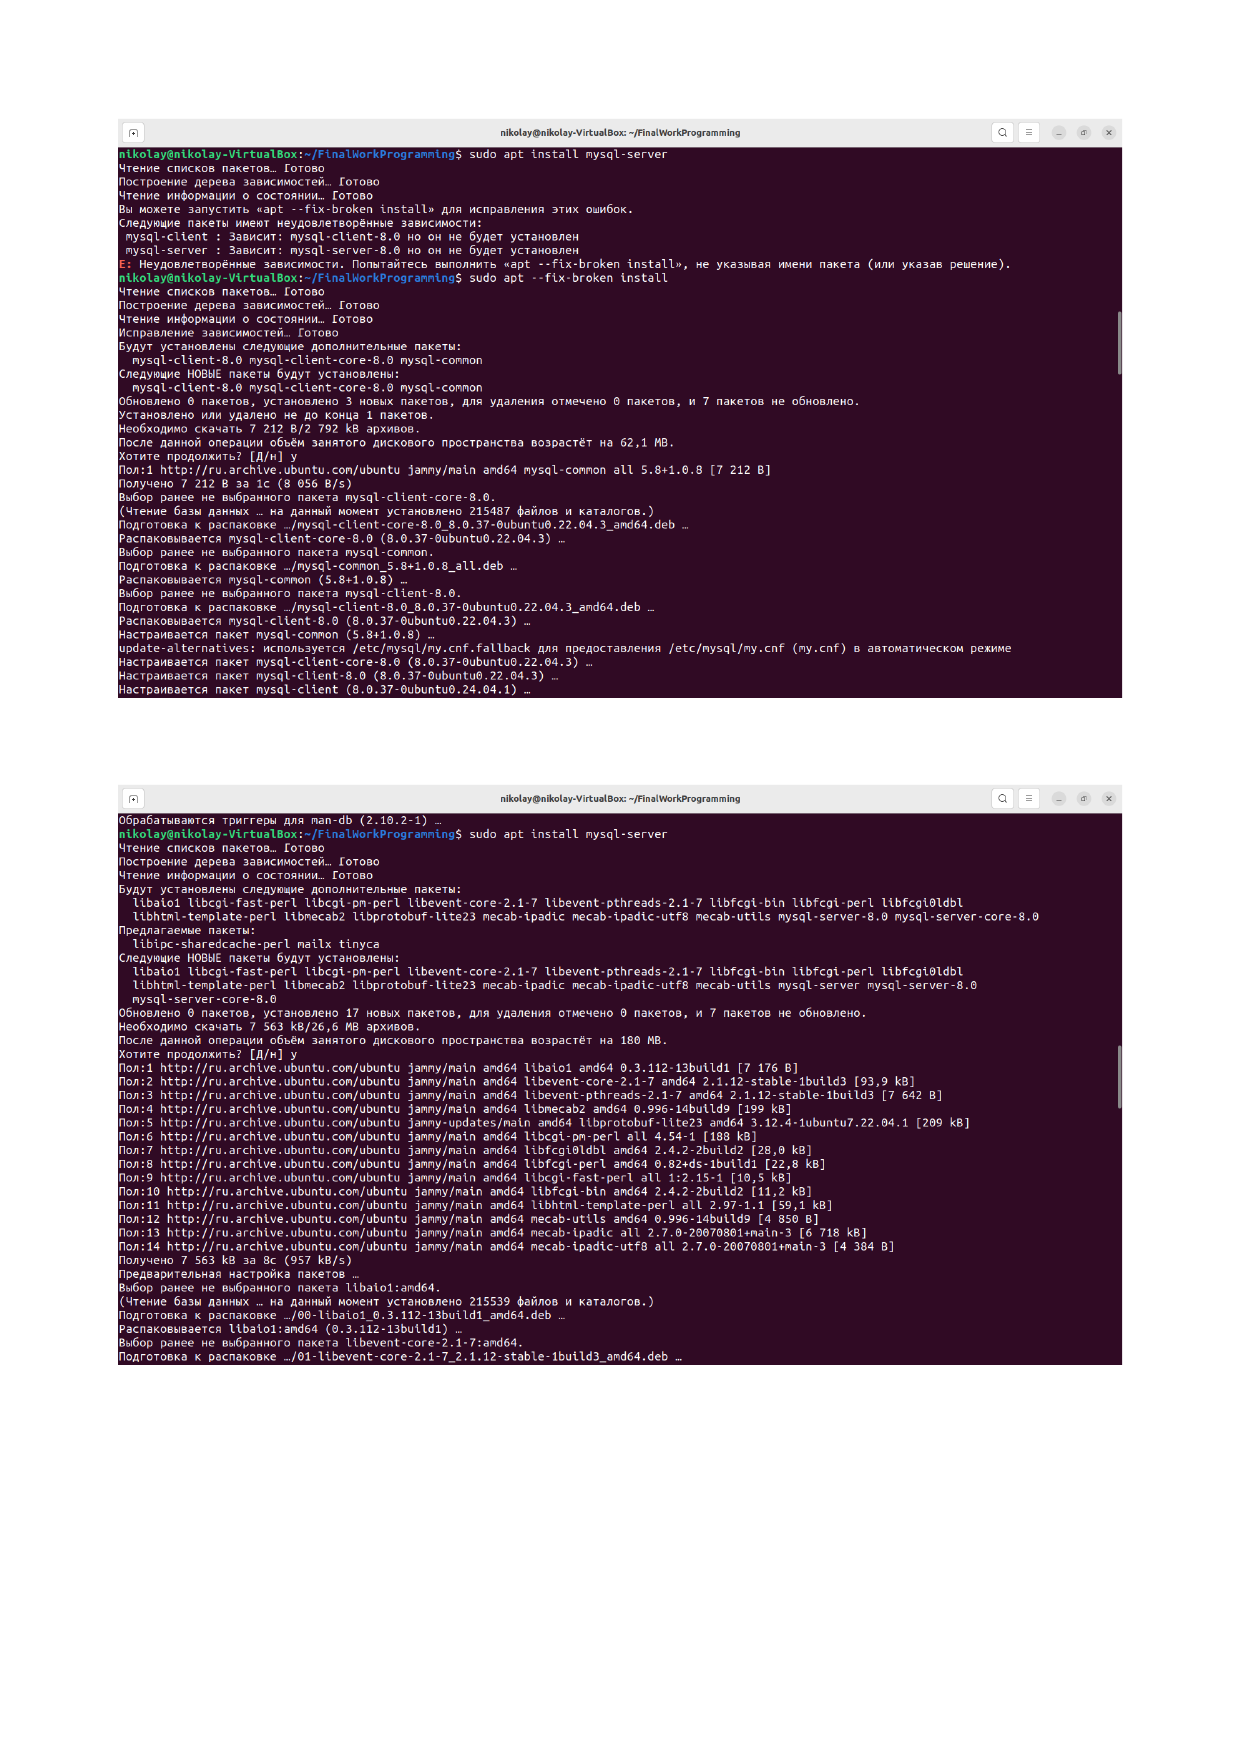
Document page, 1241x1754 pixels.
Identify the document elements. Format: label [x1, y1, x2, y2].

picture [118, 118, 1123, 698]
picture [118, 784, 1123, 1365]
